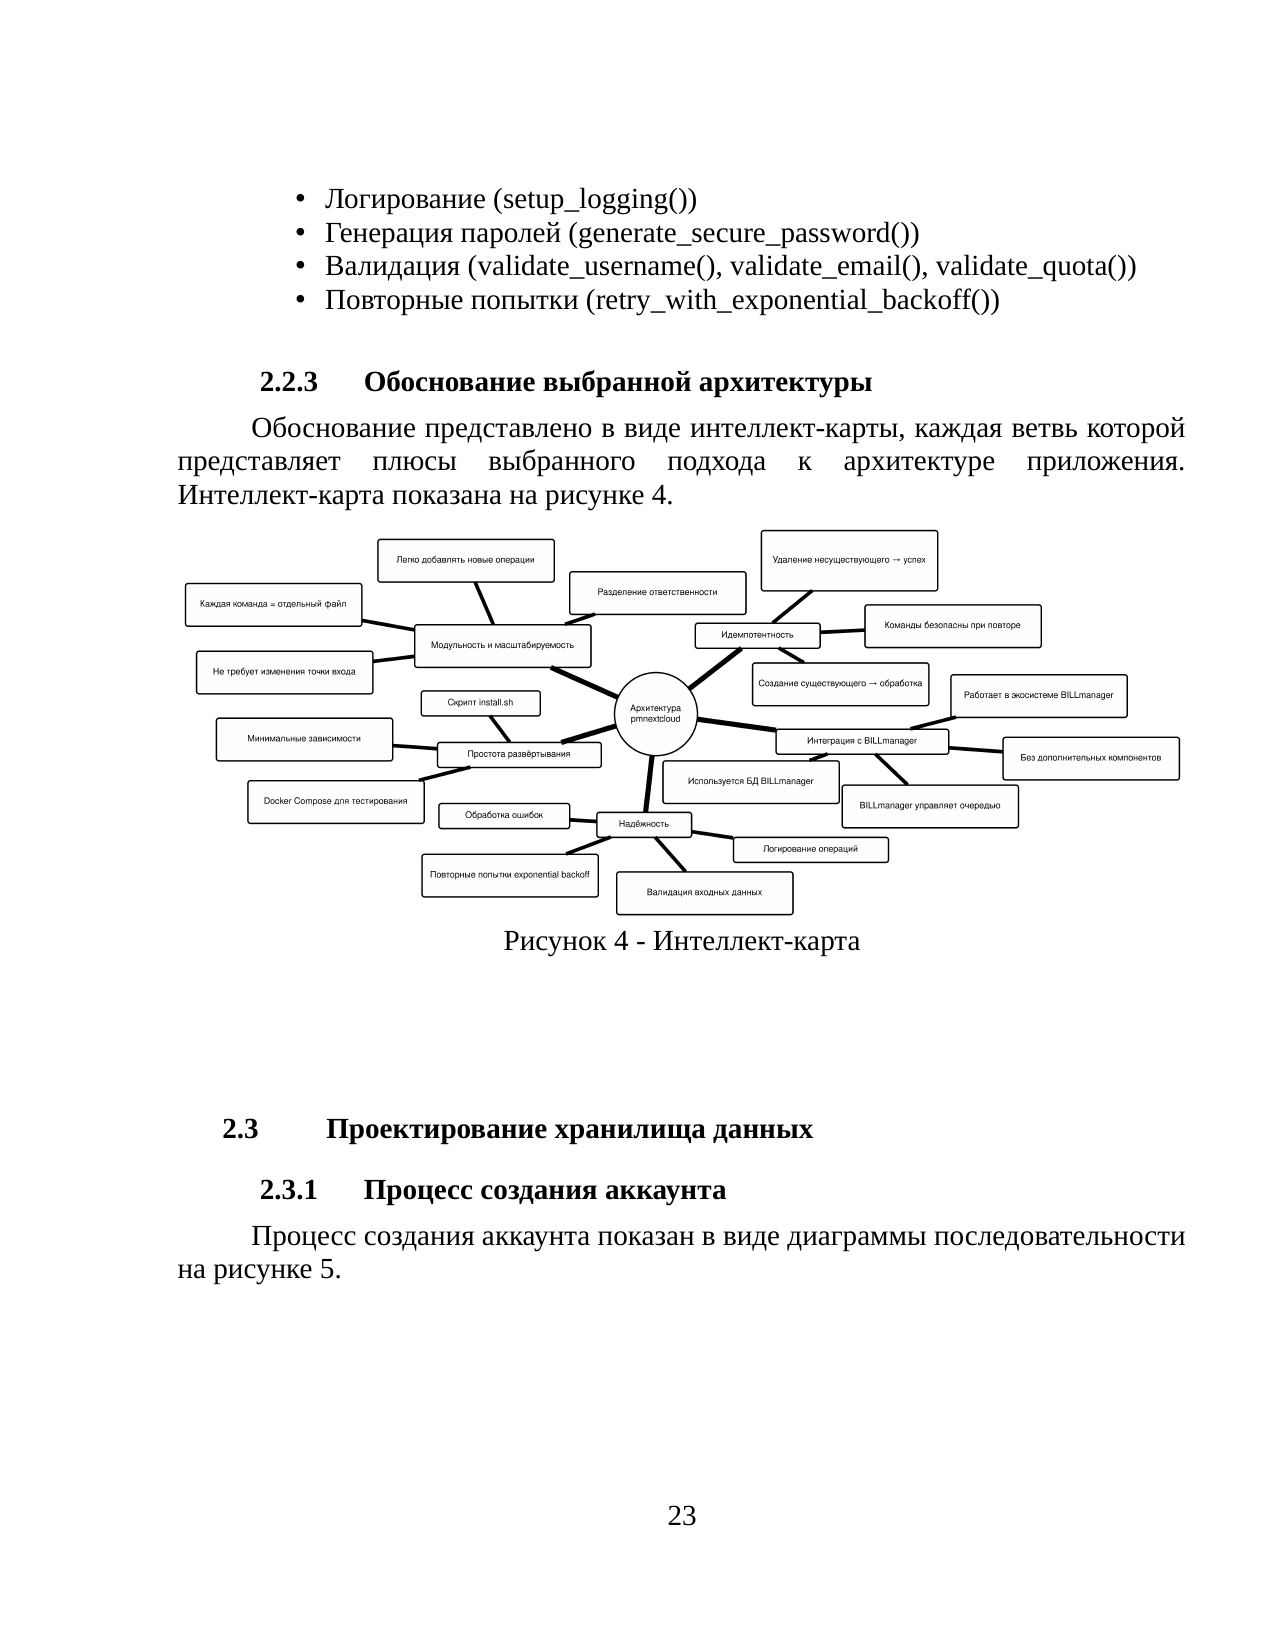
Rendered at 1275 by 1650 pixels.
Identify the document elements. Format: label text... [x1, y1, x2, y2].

subtitle Обоснование выбранной архитектуры [252, 364, 1186, 397]
text Рисунок 4 - Интеллект-карта [162, 523, 1201, 956]
list Повторные попытки (retry_with_exponential_backoff()) [222, 282, 1186, 316]
list Логирование (setup_logging()) [222, 181, 1186, 215]
picture [177, 523, 1187, 923]
subtitle Процесс создания аккаунта [252, 1172, 1186, 1206]
text Процесс создания аккаунта показан в виде диаграммы последовательности на рисунке 5. [177, 1218, 1186, 1285]
subtitle Проектирование хранилища данных [215, 1111, 1186, 1145]
list Валидация (validate_username(), validate_email(), validate_quota()) [222, 248, 1186, 282]
text Обоснование представлено в виде интеллект-карты, каждая ветвь которой представляет плюсы выбранного подхода к архитектуре приложения. Интеллект-карта показана на рисунке 4. [177, 410, 1186, 511]
list Генерация паролей (generate_secure_password()) [222, 215, 1186, 248]
